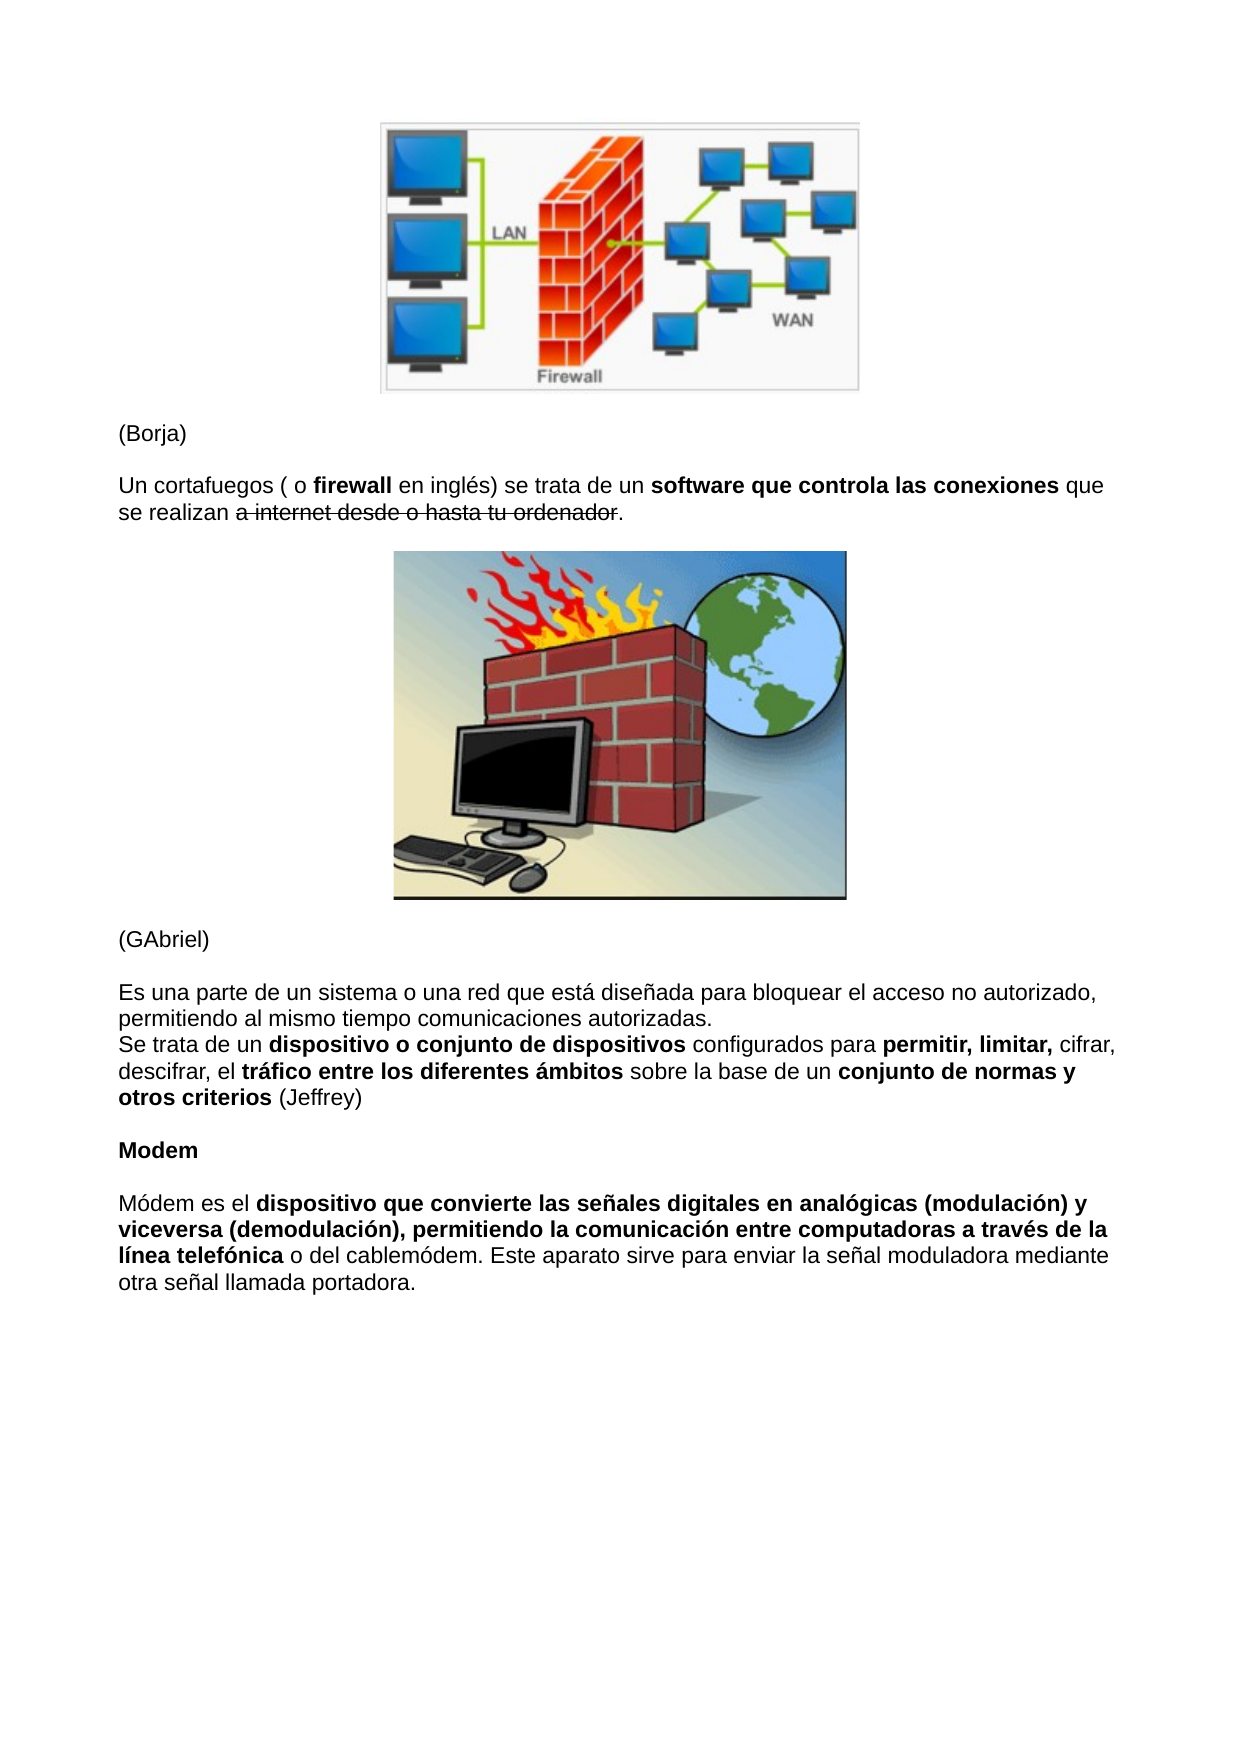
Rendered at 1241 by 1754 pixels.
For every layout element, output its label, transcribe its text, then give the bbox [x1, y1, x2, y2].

text (GAbriel) [118, 926, 1122, 952]
text Un cortafuegos ( o firewall en inglés) se trata de un software que controla las conexiones que se realizan a internet desde o hasta tu ordenador. [118, 472, 1122, 525]
text Es una parte de un sistema o una red que está diseñada para bloquear el acceso no autorizado, permitiendo al mismo tiempo comunicaciones autorizadas. [118, 979, 1122, 1031]
text Modem [118, 1137, 1122, 1163]
picture [393, 551, 847, 900]
text (Borja) [118, 419, 1122, 446]
text Módem es el dispositivo que convierte las señales digitales en analógicas (modulación) y viceversa (demodulación), permitiendo la comunicación entre computadoras a través de la línea telefónica o del cablemódem. Este aparato sirve para enviar la señal moduladora mediante otra señal llamada portadora. [118, 1189, 1122, 1295]
text Se trata de un dispositivo o conjunto de dispositivos configurados para permitir, limitar, cifrar, descifrar, el tráfico entre los diferentes ámbitos sobre la base de un conjunto de normas y otros criterios (Jeffrey) [118, 1031, 1122, 1111]
picture [380, 118, 860, 394]
